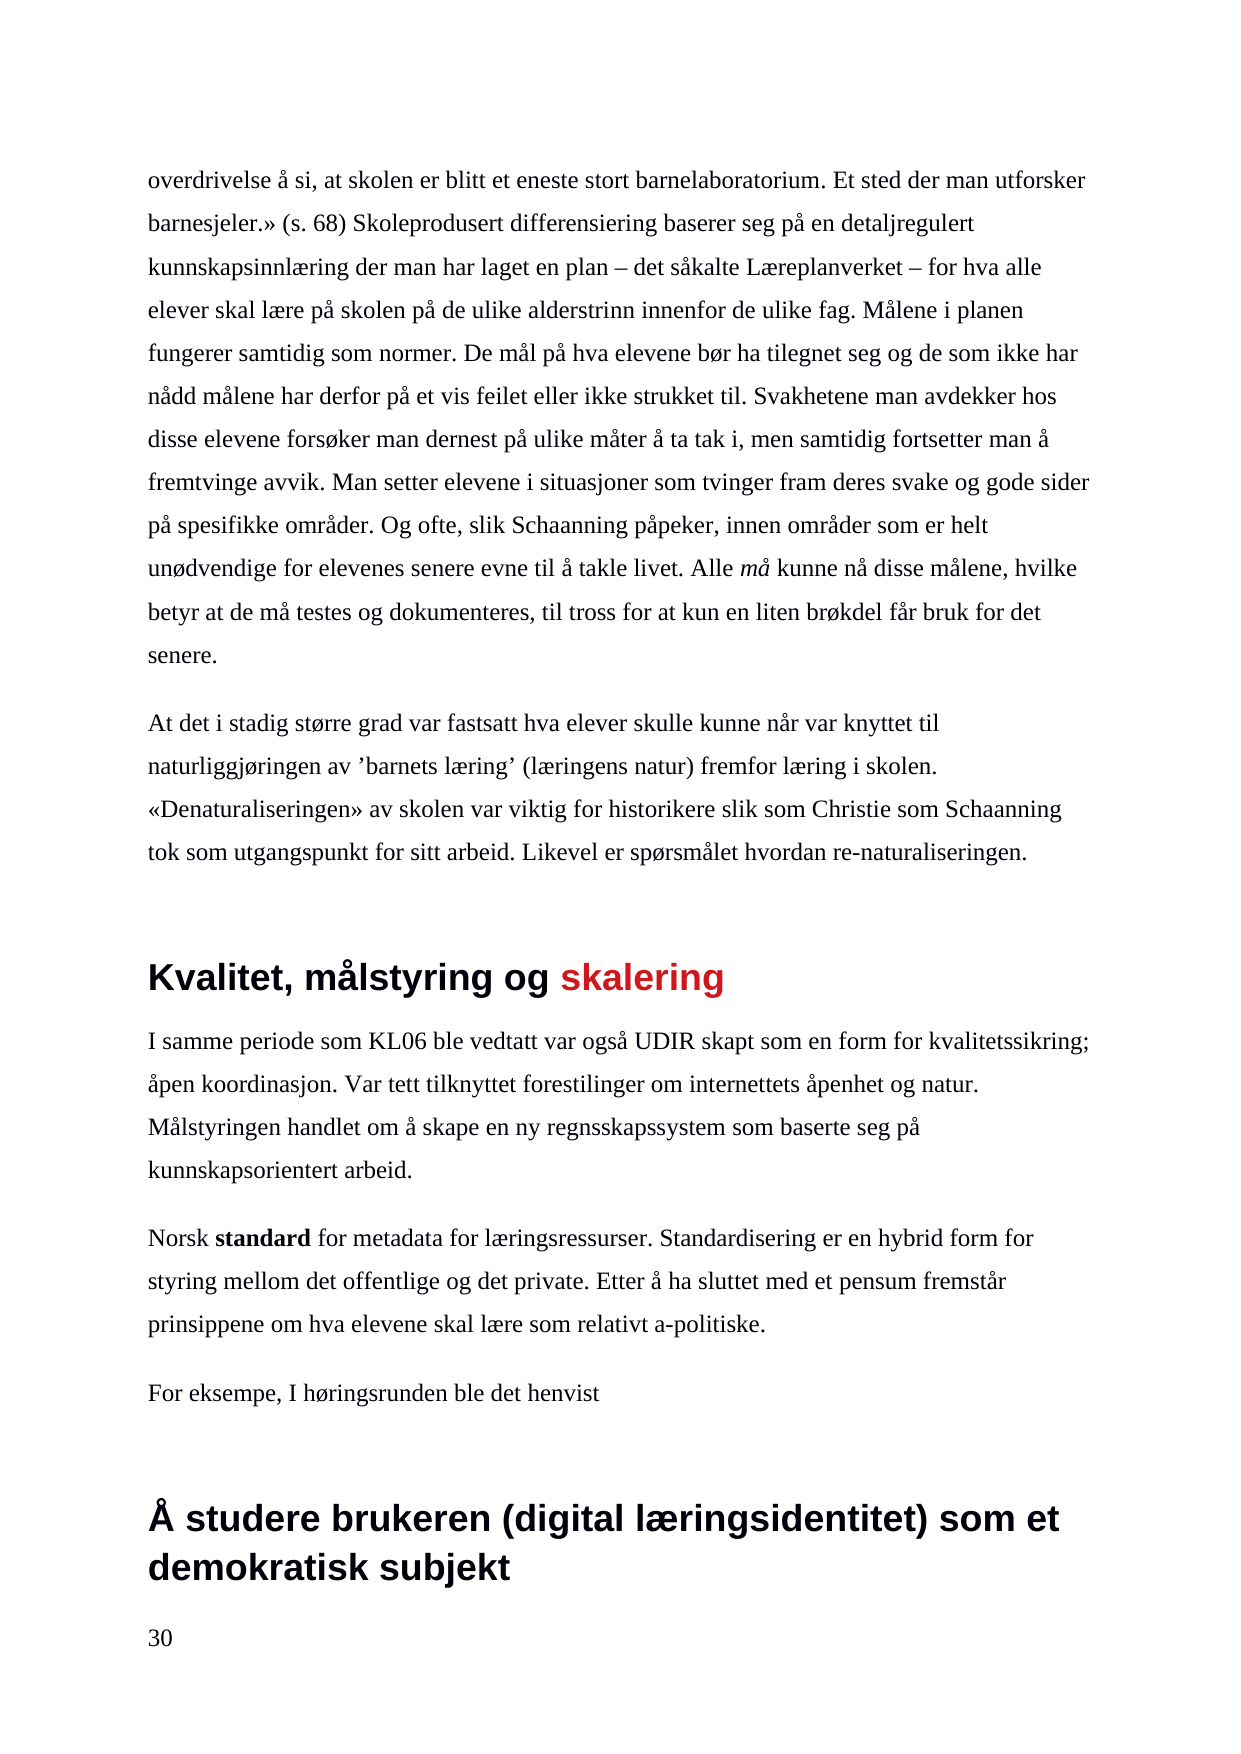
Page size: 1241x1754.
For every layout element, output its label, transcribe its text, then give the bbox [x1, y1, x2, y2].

text Norsk standard for metadata for læringsressurser. Standardisering er en hybrid form for styring mellom det offentlige og det private. Etter å ha sluttet med et pensum fremstår prinsippene om hva elevene skal lære som relativt a-politiske. [148, 1223, 1092, 1338]
text At det i stadig større grad var fastsatt hva elever skulle kunne når var knyttet til naturliggjøringen av ’barnets læring’ (læringens natur) fremfor læring i skolen. «Denaturaliseringen» av skolen var viktig for historikere slik som Christie som Schaanning tok som utgangspunkt for sitt arbeid. Likevel er spørsmålet hvordan re-naturaliseringen. [148, 708, 1092, 866]
text I samme periode som KL06 ble vedtatt var også UDIR skapt som en form for kvalitetssikring; åpen koordinasjon. Var tett tilknyttet forestilinger om internettets åpenhet og natur. Målstyringen handlet om å skape en ny regnsskapssystem som baserte seg på kunnskapsorientert arbeid. [148, 1026, 1092, 1184]
text For eksempe, I høringsrunden ble det henvist [148, 1378, 1092, 1406]
subtitle Kvalitet, målstyring og skalering [148, 955, 1092, 998]
text overdrivelse å si, at skolen er blitt et eneste stort barnelaboratorium. Et sted der man utforsker barnesjeler.» (s. 68) Skoleprodusert differensiering baserer seg på en detaljregulert kunnskapsinnlæring der man har laget en plan – det såkalte Læreplanverket – for hva alle elever skal lære på skolen på de ulike alderstrinn innenfor de ulike fag. Målene i planen fungerer samtidig som normer. De mål på hva elevene bør ha tilegnet seg og de som ikke har nådd målene har derfor på et vis feilet eller ikke strukket til. Svakhetene man avdekker hos disse elevene forsøker man dernest på ulike måter å ta tak i, men samtidig fortsetter man å fremtvinge avvik. Man setter elevene i situasjoner som tvinger fram deres svake og gode sider på spesifikke områder. Og ofte, slik Schaanning påpeker, innen områder som er helt unødvendige for elevenes senere evne til å takle livet. Alle må kunne nå disse målene, hvilke betyr at de må testes og dokumenteres, til tross for at kun en liten brøkdel får bruk for det senere. [148, 165, 1092, 668]
subtitle Å studere brukeren (digital læringsidentitet) som et demokratisk subjekt [148, 1496, 1092, 1588]
